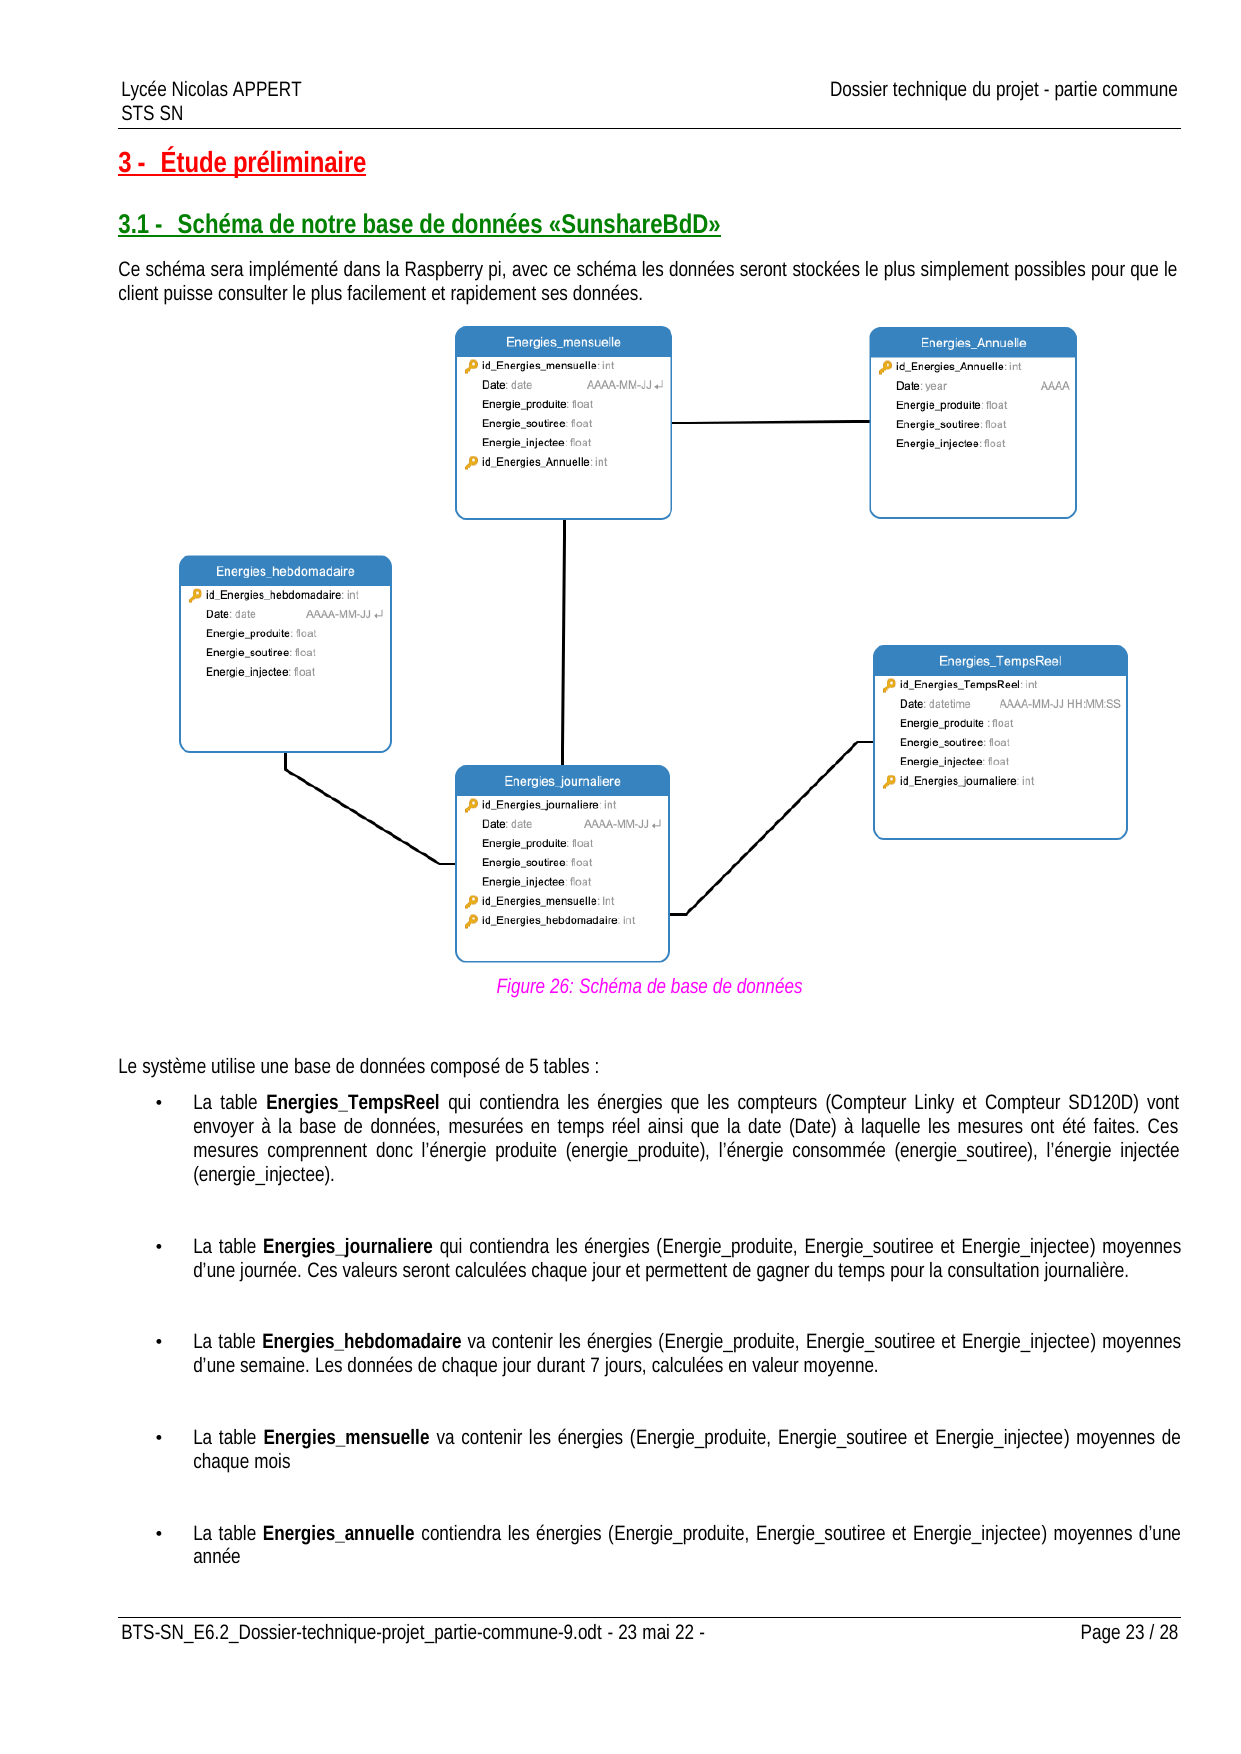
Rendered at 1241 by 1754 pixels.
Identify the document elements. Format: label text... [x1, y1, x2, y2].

subtitle Étude préliminaire [118, 145, 1181, 178]
list La table Energies_mensuelle va contenir les énergies (Energie_produite, Energie_soutiree et Energie_injectee) moyennes de chaque mois [156, 1425, 1181, 1473]
list La table Energies_annuelle contiendra les énergies (Energie_produite, Energie_soutiree et Energie_injectee) moyennes d’une année [156, 1520, 1181, 1568]
text Le système utilise une base de données composé de 5 tables : [118, 1054, 1181, 1078]
list La table Energies_TempsReel qui contiendra les énergies que les compteurs (Compteur Linky et Compteur SD120D) vont envoyer à la base de données, mesurées en temps réel ainsi que la date (Date) à laquelle les mesures ont été faites. Ces mesures comprennent donc l’énergie produite (energie_produite), l’énergie consommée (energie_soutiree), l’énergie injectée (energie_injectee). [156, 1090, 1181, 1186]
text Ce schéma sera implémenté dans la Raspberry pi, avec ce schéma les données seront stockées le plus simplement possibles pour que le client puisse consulter le plus facilement et rapidement ses données. [118, 257, 1181, 304]
list La table Energies_hebdomadaire va contenir les énergies (Energie_produite, Energie_soutiree et Energie_injectee) moyennes d’une semaine. Les données de chaque jour durant 7 jours, calculées en valeur moyenne. [156, 1329, 1181, 1377]
subtitle Schéma de notre base de données «SunshareBdD» [118, 208, 1181, 239]
picture [167, 314, 1139, 974]
text Figure 26: Schéma de base de données [167, 974, 1138, 998]
list La table Energies_journaliere qui contiendra les énergies (Energie_produite, Energie_soutiree et Energie_injectee) moyennes d’une journée. Ces valeurs seront calculées chaque jour et permettent de gagner du temps pour la consultation journalière. [156, 1233, 1181, 1281]
